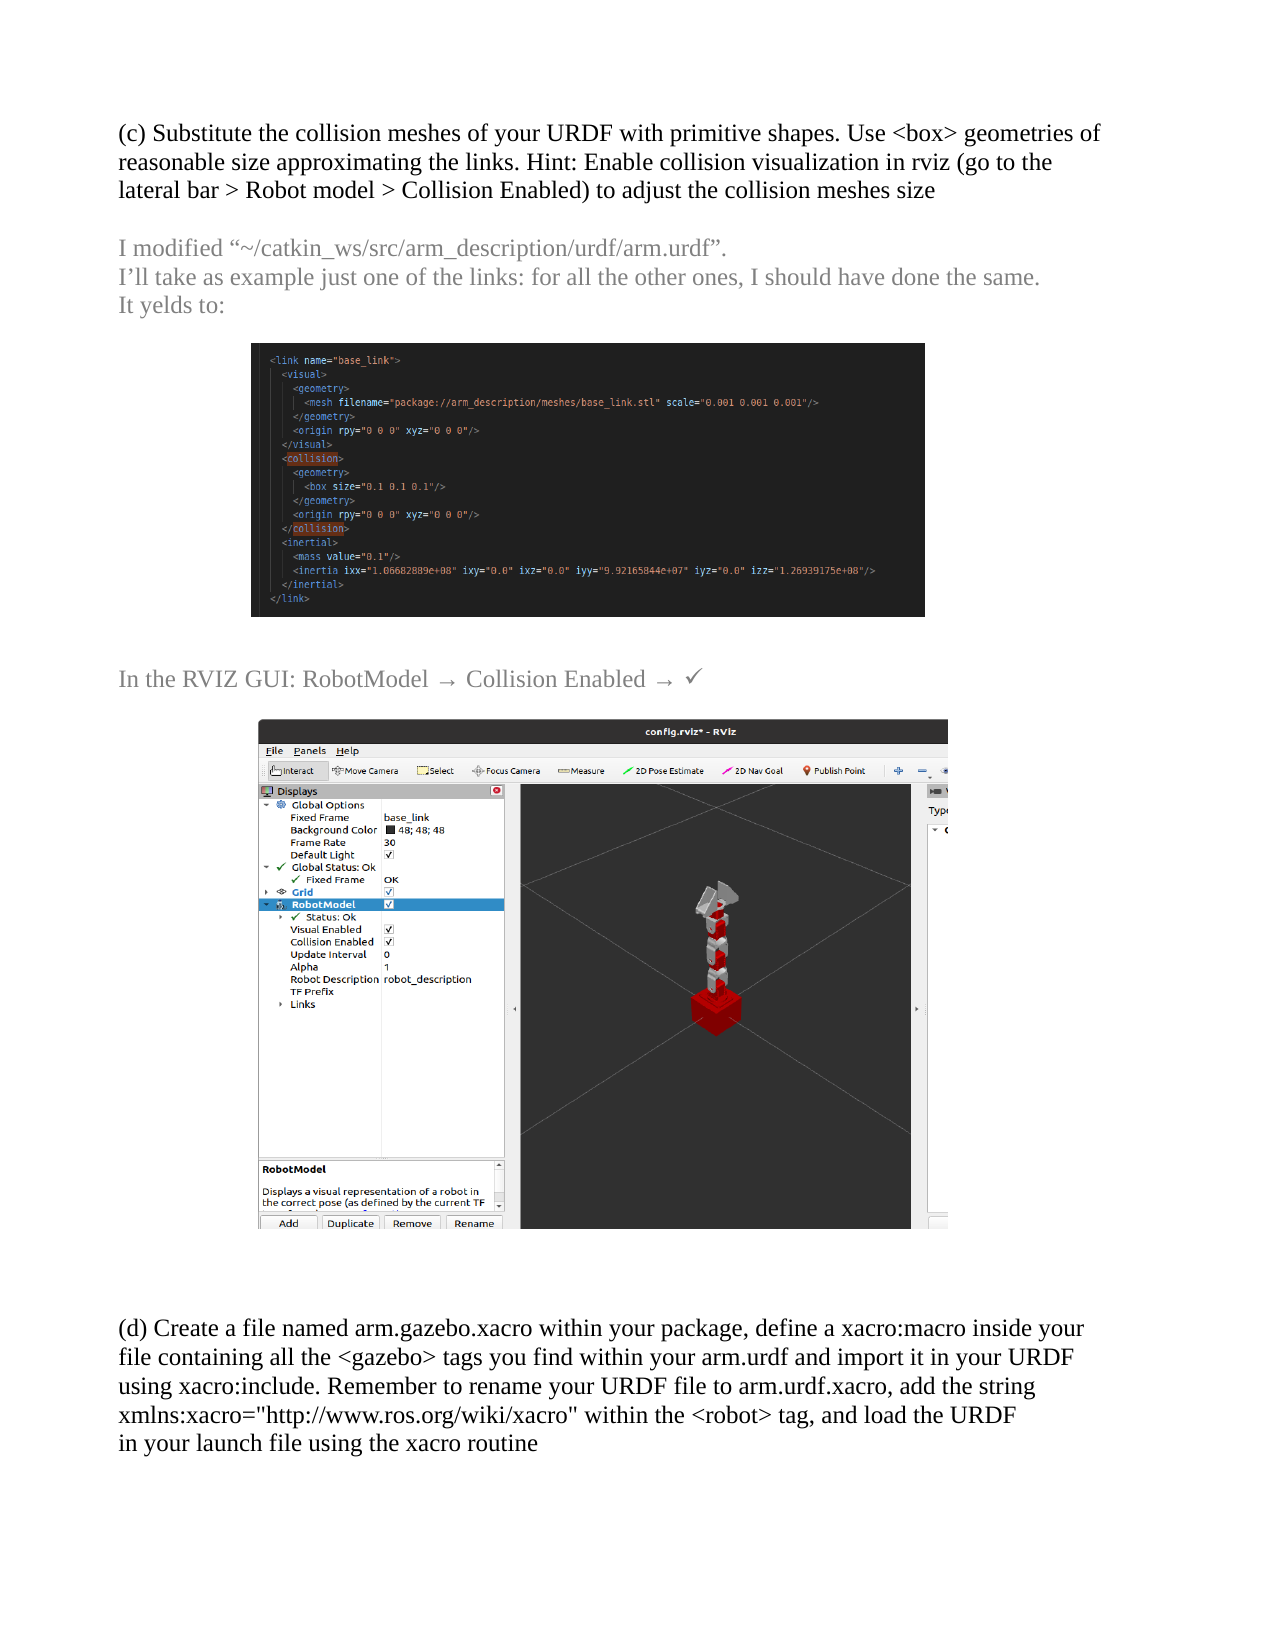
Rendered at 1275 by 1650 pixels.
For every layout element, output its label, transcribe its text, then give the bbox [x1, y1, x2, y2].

text It yelds to: [118, 291, 1157, 319]
text In the RVIZ GUI: RobotModel → Collision Enabled → ✓ [118, 664, 1157, 693]
text xmlns:xacro="http://www.ros.org/wiki/xacro" within the <robot> tag, and load the URDF [118, 1400, 1157, 1428]
text using xacro:include. Remember to rename your URDF file to arm.urdf.xacro, add the string [118, 1371, 1157, 1400]
text (d) Create a file named arm.gazebo.xacro within your package, define a xacro:macro inside your [118, 1313, 1157, 1342]
text (c) Substitute the collision meshes of your URDF with primitive shapes. Use <box> geometries of [118, 118, 1157, 147]
text lateral bar > Robot model > Collision Enabled) to adjust the collision meshes size [118, 176, 1157, 204]
text in your launch file using the xacro routine [118, 1428, 1157, 1457]
text reasonable size approximating the links. Hint: Enable collision visualization in rviz (go to the [118, 147, 1157, 176]
picture [251, 343, 925, 617]
text I modified “~/catkin_ws/src/arm_description/urdf/arm.urdf”. [118, 233, 1157, 262]
text file containing all the <gazebo> tags you find within your arm.urdf and import it in your URDF [118, 1342, 1157, 1371]
text I’ll take as example just one of the links: for all the other ones, I should have done the same. [118, 262, 1157, 291]
picture [251, 714, 948, 1229]
